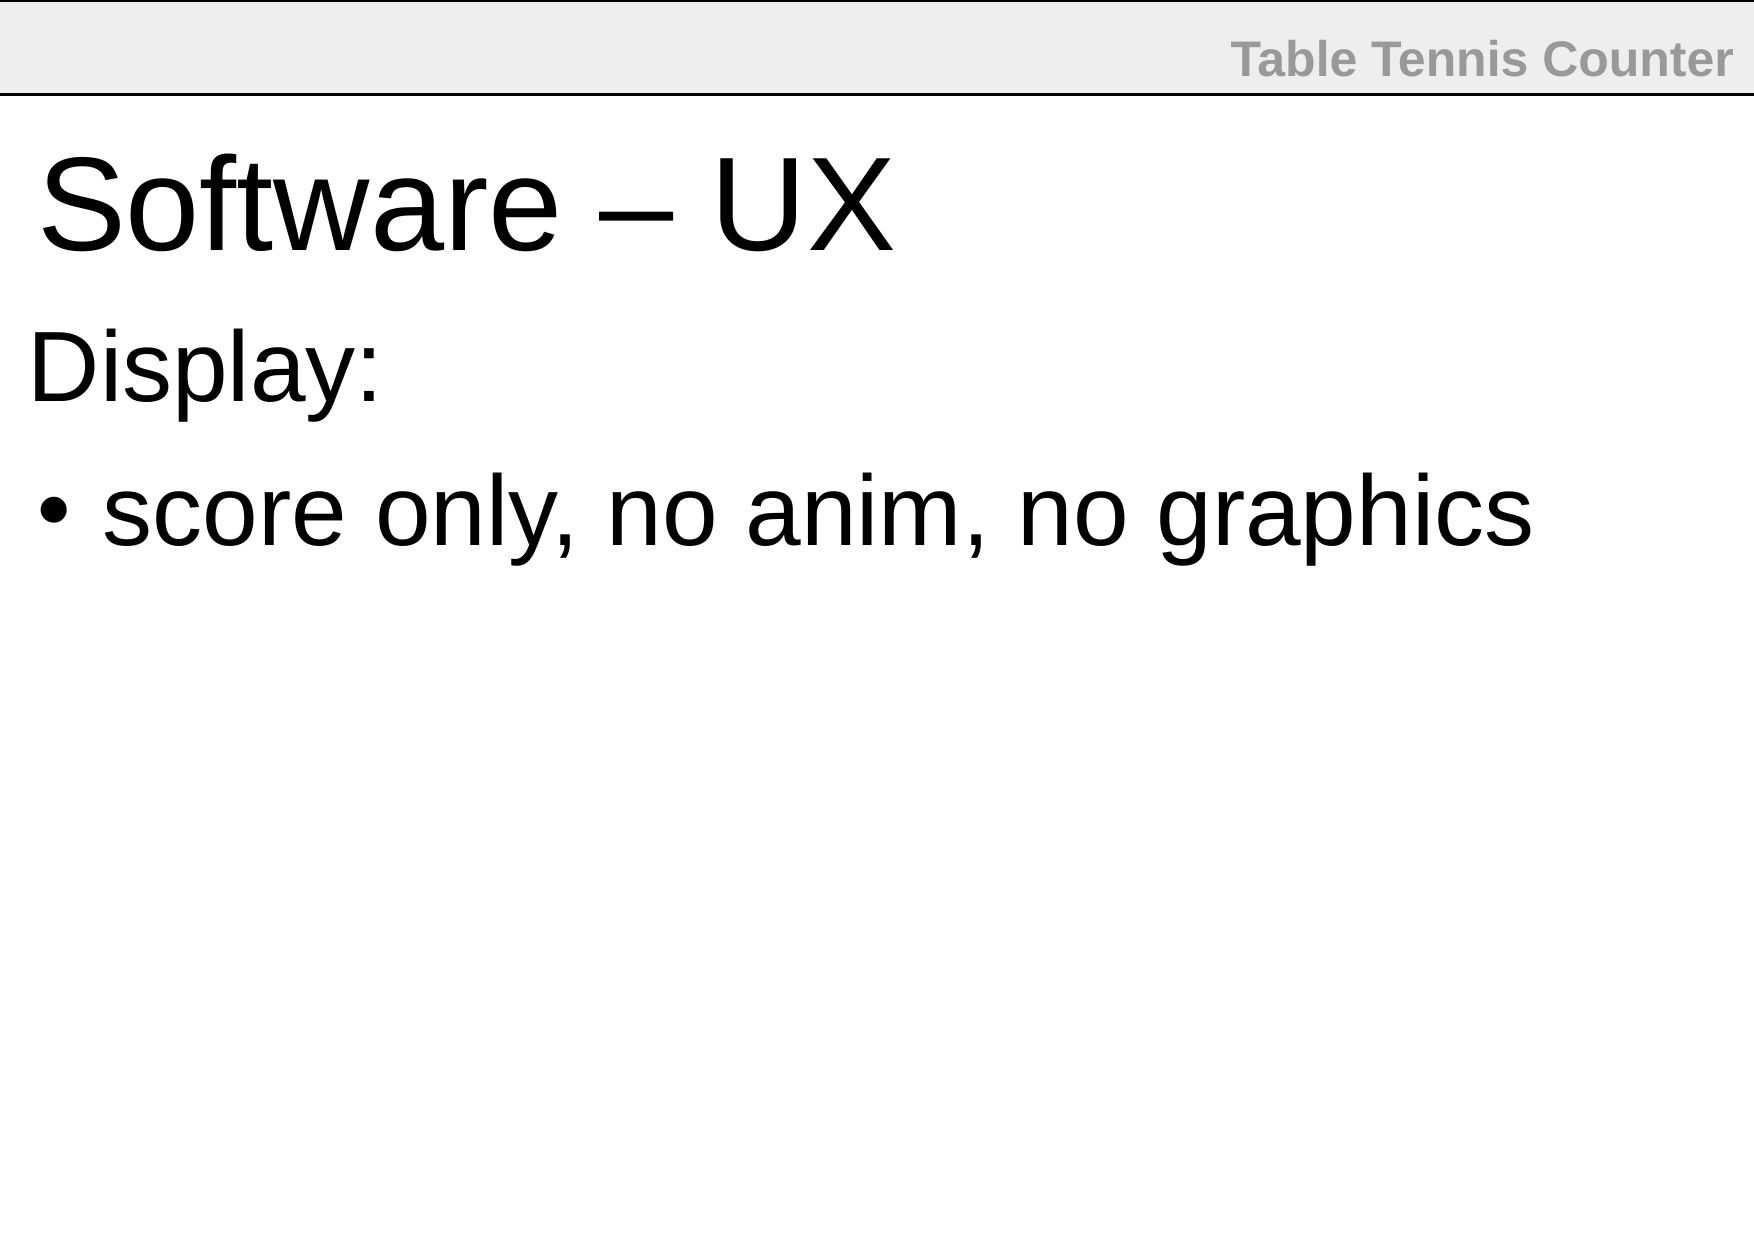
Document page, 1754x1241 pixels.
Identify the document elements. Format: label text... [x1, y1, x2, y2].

list score only, no anim, no graphics [37, 451, 1754, 567]
text Software – UX [0, 126, 1754, 279]
text Display: [0, 308, 1754, 423]
